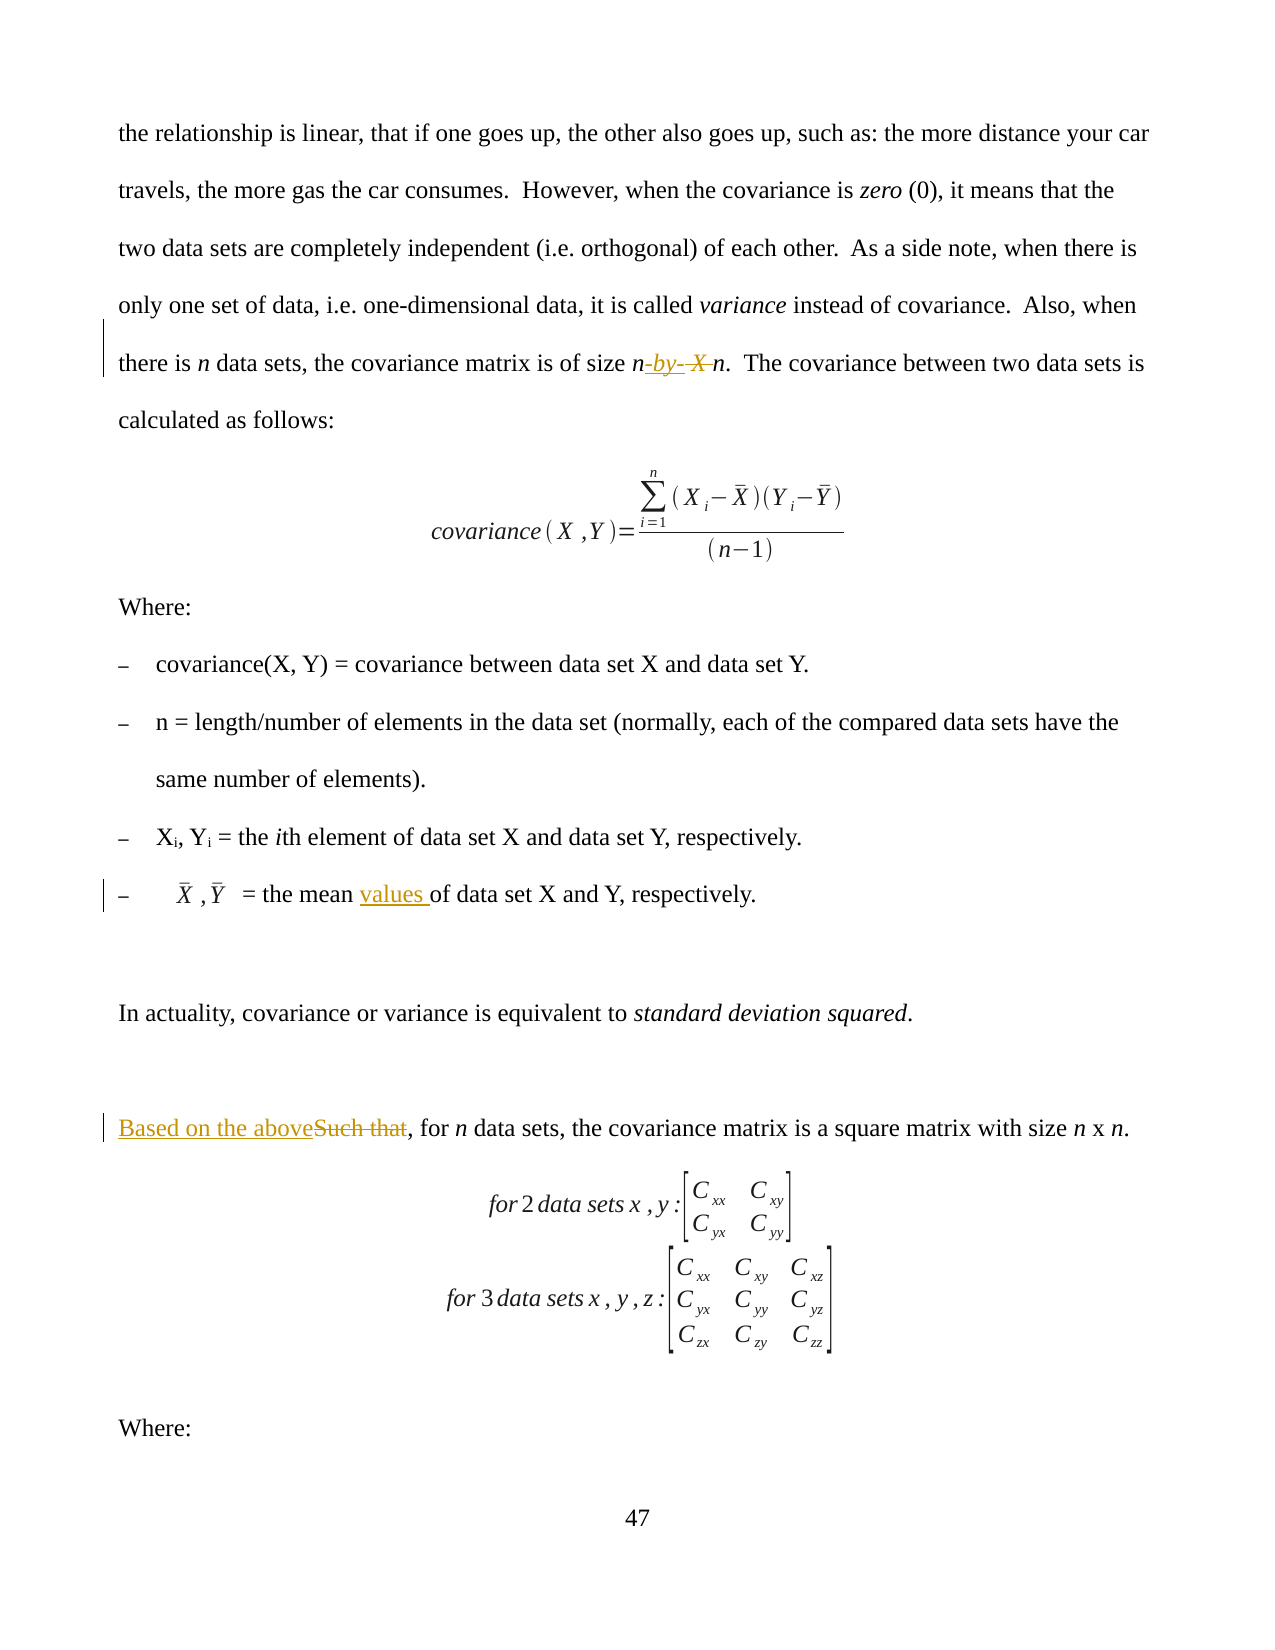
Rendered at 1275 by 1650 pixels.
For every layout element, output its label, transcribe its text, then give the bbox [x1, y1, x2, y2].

text Based on the above, for n data sets, the covariance matrix is a square matrix with size n x n. [118, 1113, 1157, 1142]
text In actuality, covariance or variance is equivalent to standard deviation squared. [118, 998, 1157, 1027]
list n = length/number of elements in the data set (normally, each of the compared data sets have the same number of elements). [118, 707, 1157, 793]
text the relationship is linear, that if one goes up, the other also goes up, such as: the more distance your car travels, the more gas the car consumes. However, when the covariance is zero (0), it means that the two data sets are completely independent (i.e. orthogonal) of each other. As a side note, when there is only one set of data, i.e. one-dimensional data, it is called variance instead of covariance. Also, when there is n data sets, the covariance matrix is of size n-by-n. The covariance between two data sets is calculated as follows: [118, 118, 1157, 434]
text Where: [118, 592, 1157, 620]
list covariance(X, Y) = covariance between data set X and data set Y. [118, 649, 1157, 678]
list = the mean values of data set X and Y, respectively. [118, 879, 1157, 912]
text Where: [118, 1413, 1157, 1442]
list Xi, Yi = the ith element of data set X and data set Y, respectively. [118, 822, 1157, 850]
